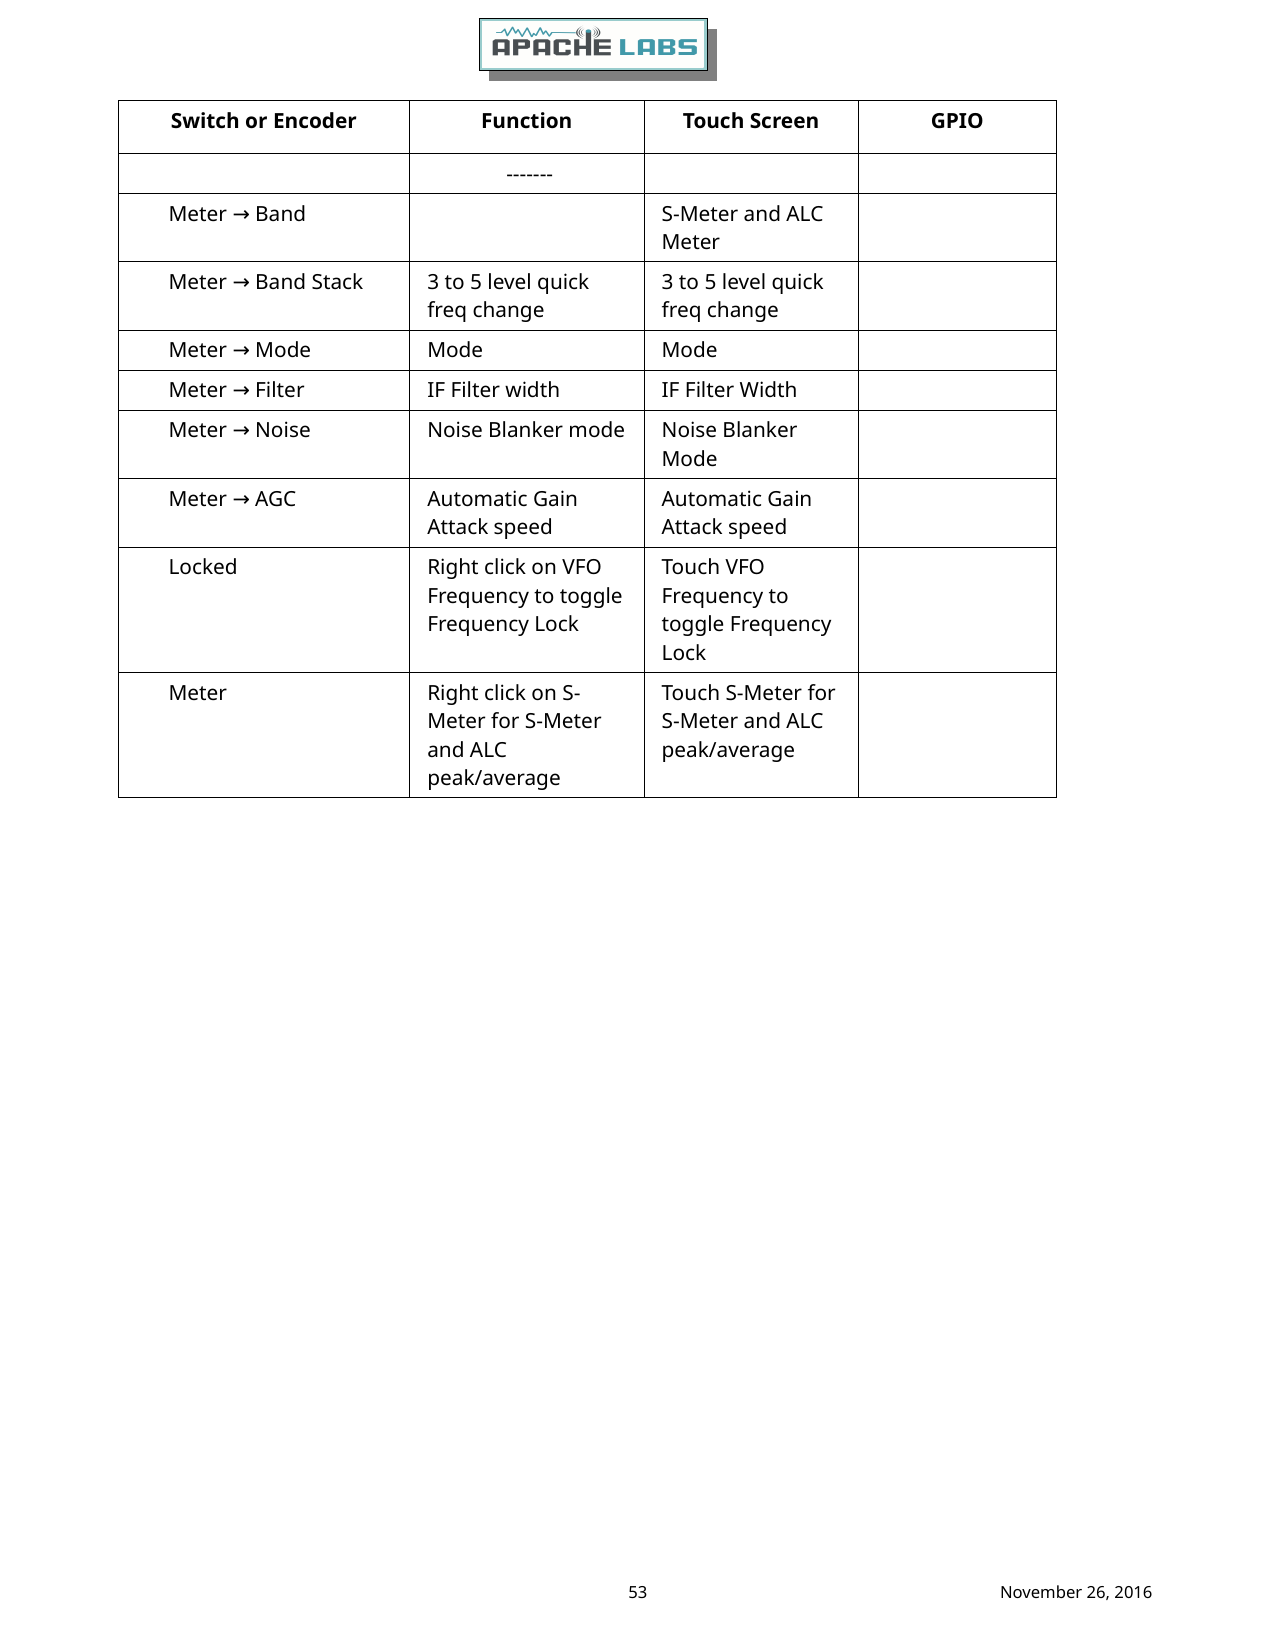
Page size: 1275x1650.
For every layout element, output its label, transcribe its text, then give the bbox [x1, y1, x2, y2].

table_cell [119, 154, 409, 193]
table_cell 3 to 5 level quick freq change [645, 262, 858, 330]
table_cell Mode [410, 331, 644, 370]
table_cell [859, 331, 1056, 370]
table_cell [859, 411, 1056, 478]
table_cell [645, 154, 858, 193]
table_cell Noise Blanker Mode [645, 411, 858, 478]
table_cell Meter → Noise [119, 411, 409, 478]
table_cell Meter → AGC [119, 479, 409, 547]
table_cell Meter [119, 673, 409, 797]
table_header GPIO [859, 101, 1056, 153]
table_cell [859, 479, 1056, 547]
picture [482, 21, 704, 68]
table_cell 3 to 5 level quick freq change [410, 262, 644, 330]
table_header Touch Screen [645, 101, 858, 153]
table_cell Meter → Mode [119, 331, 409, 370]
table_cell Touch VFO Frequency to toggle Frequency Lock [645, 548, 858, 672]
table_cell Locked [119, 548, 409, 672]
table_cell Meter → Filter [119, 371, 409, 410]
table_cell Automatic Gain Attack speed [645, 479, 858, 547]
table_cell Meter → Band Stack [119, 262, 409, 330]
table_cell Noise Blanker mode [410, 411, 644, 478]
table_cell Right click on S-Meter for S-Meter and ALC peak/average [410, 673, 644, 797]
table_cell [859, 262, 1056, 330]
table_cell Meter → Band [119, 194, 409, 261]
table_cell ------- [410, 154, 644, 193]
table_cell Touch S-Meter for S-Meter and ALC peak/average [645, 673, 858, 797]
table_cell [859, 194, 1056, 261]
table_cell [859, 154, 1056, 193]
table_cell Automatic Gain Attack speed [410, 479, 644, 547]
table_header Switch or Encoder [119, 101, 409, 153]
table_cell IF Filter Width [645, 371, 858, 410]
table_header Function [410, 101, 644, 153]
table_cell Right click on VFO Frequency to toggle Frequency Lock [410, 548, 644, 672]
table_cell Mode [645, 331, 858, 370]
table_cell S-Meter and ALC Meter [645, 194, 858, 261]
table_cell [410, 194, 644, 261]
table_cell [859, 371, 1056, 410]
table_cell IF Filter width [410, 371, 644, 410]
table_cell [859, 673, 1056, 797]
table_cell [859, 548, 1056, 672]
